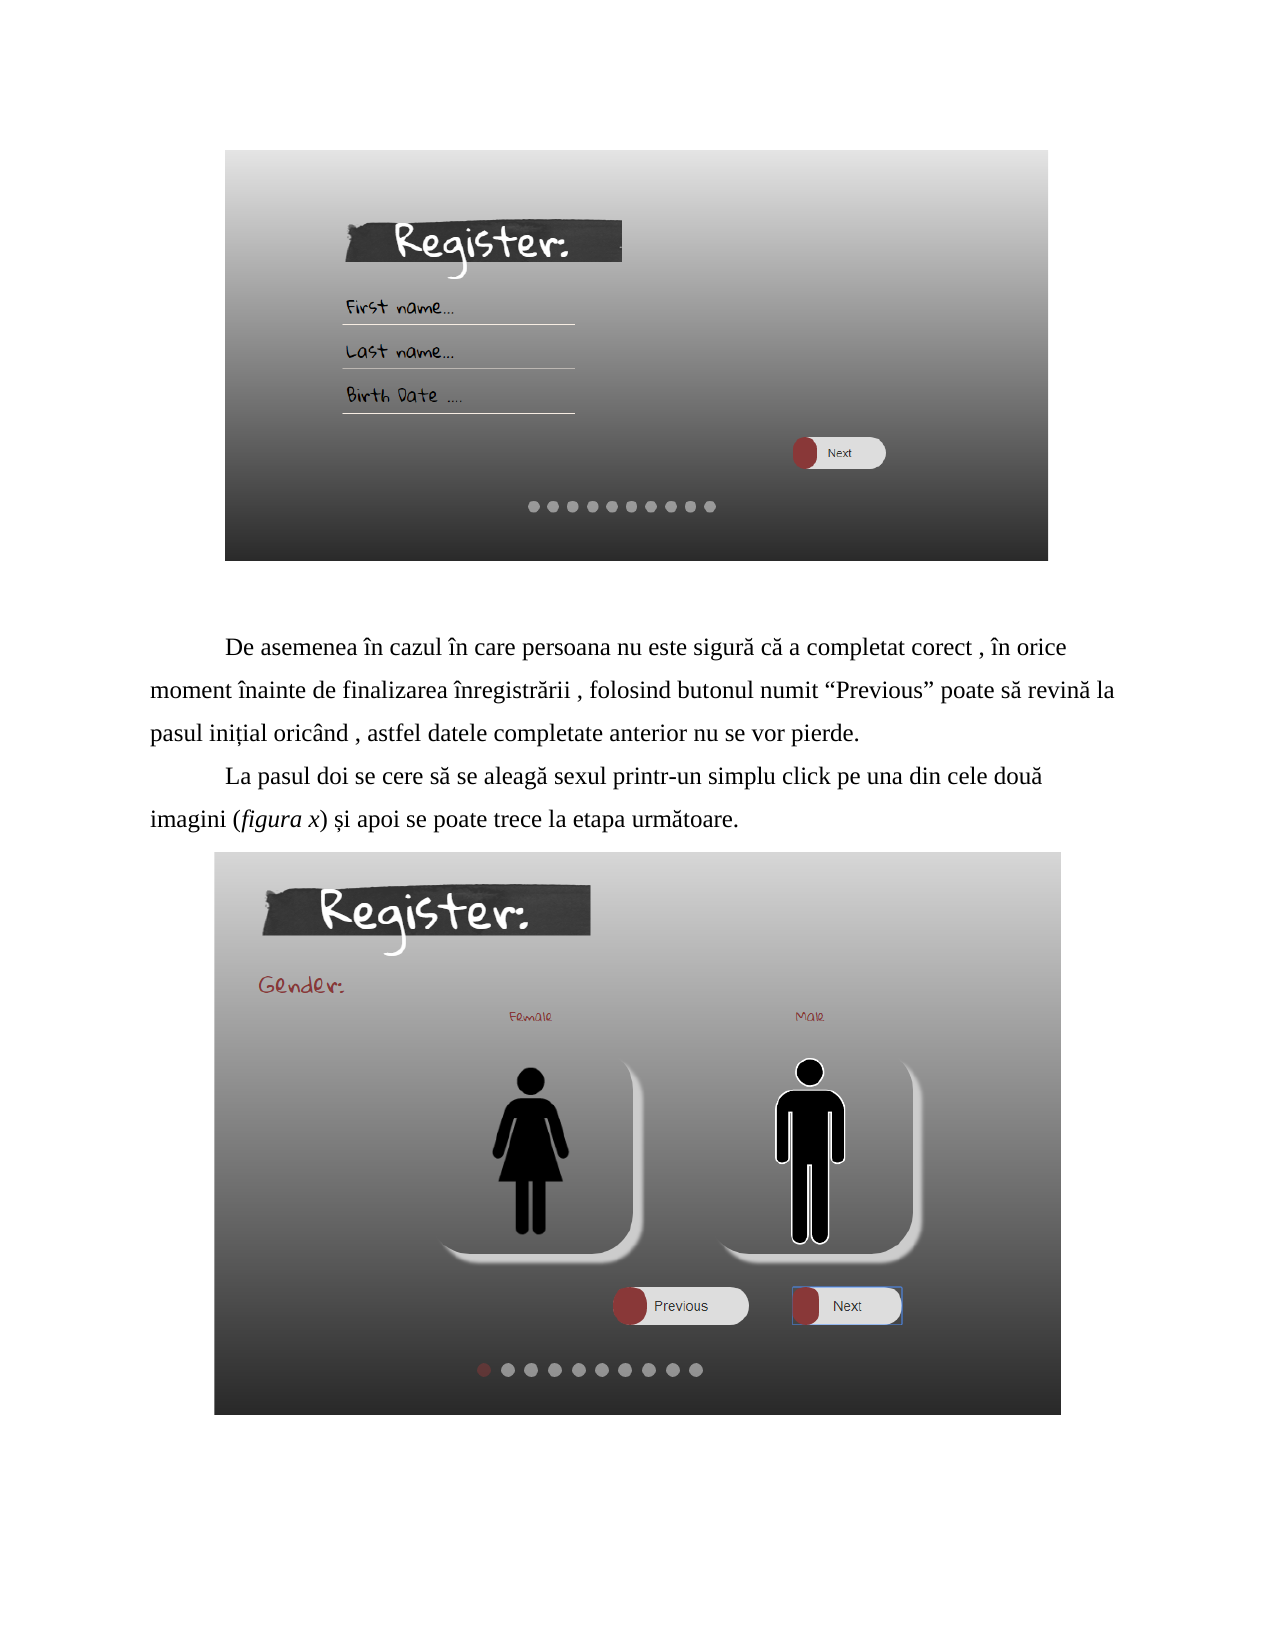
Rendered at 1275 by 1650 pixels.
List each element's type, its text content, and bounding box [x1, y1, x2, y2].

text La pasul doi se cere să se aleagă sexul printr-un simplu click pe una din cele două imagini (figura x) și apoi se poate trece la etapa următoare. [150, 761, 1125, 833]
text De asemenea în cazul în care persoana nu este sigură că a completat corect , în orice moment înainte de finalizarea înregistrării , folosind butonul numit “Previous” poate să revină la pasul inițial oricând , astfel datele completate anterior nu se vor pierde. [150, 632, 1125, 747]
picture [214, 852, 1061, 1415]
picture [225, 150, 1049, 561]
